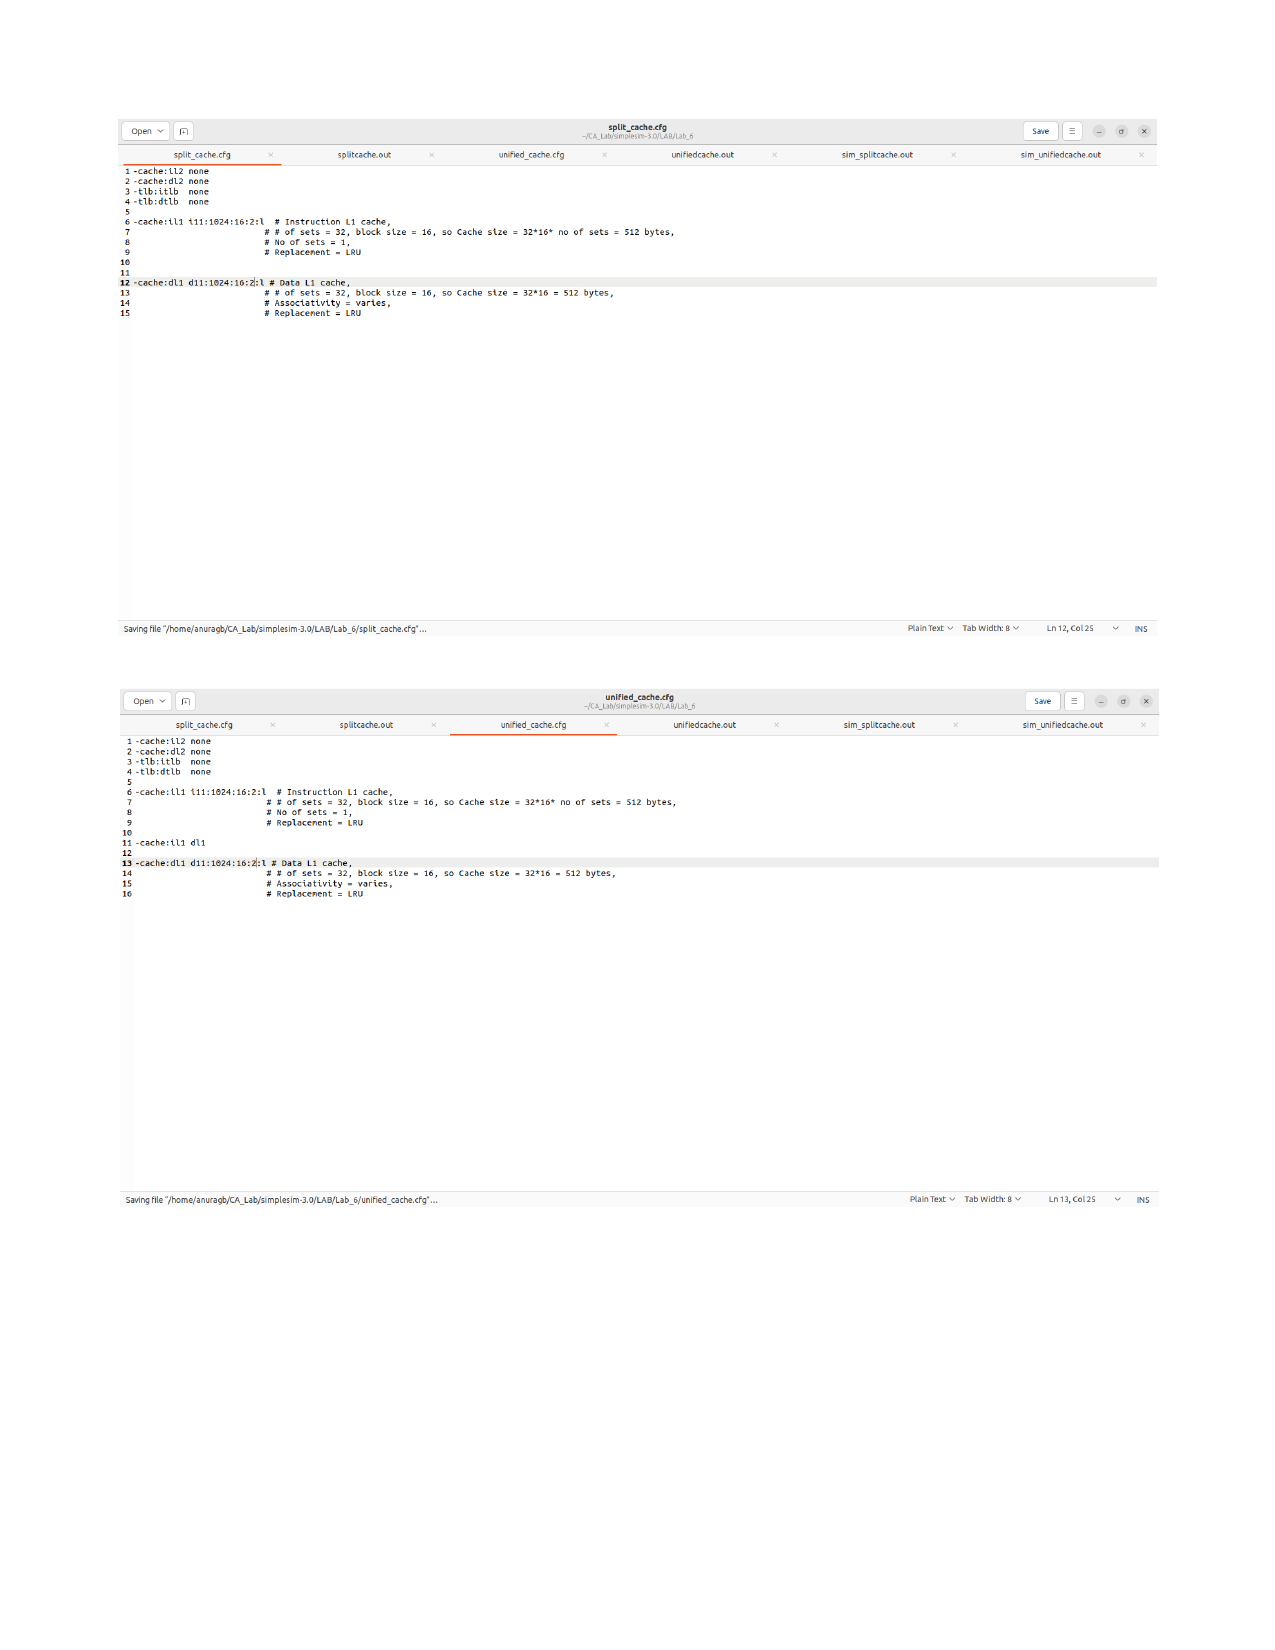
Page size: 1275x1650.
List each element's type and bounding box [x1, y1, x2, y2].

picture [120, 688, 1159, 1207]
picture [118, 118, 1157, 636]
